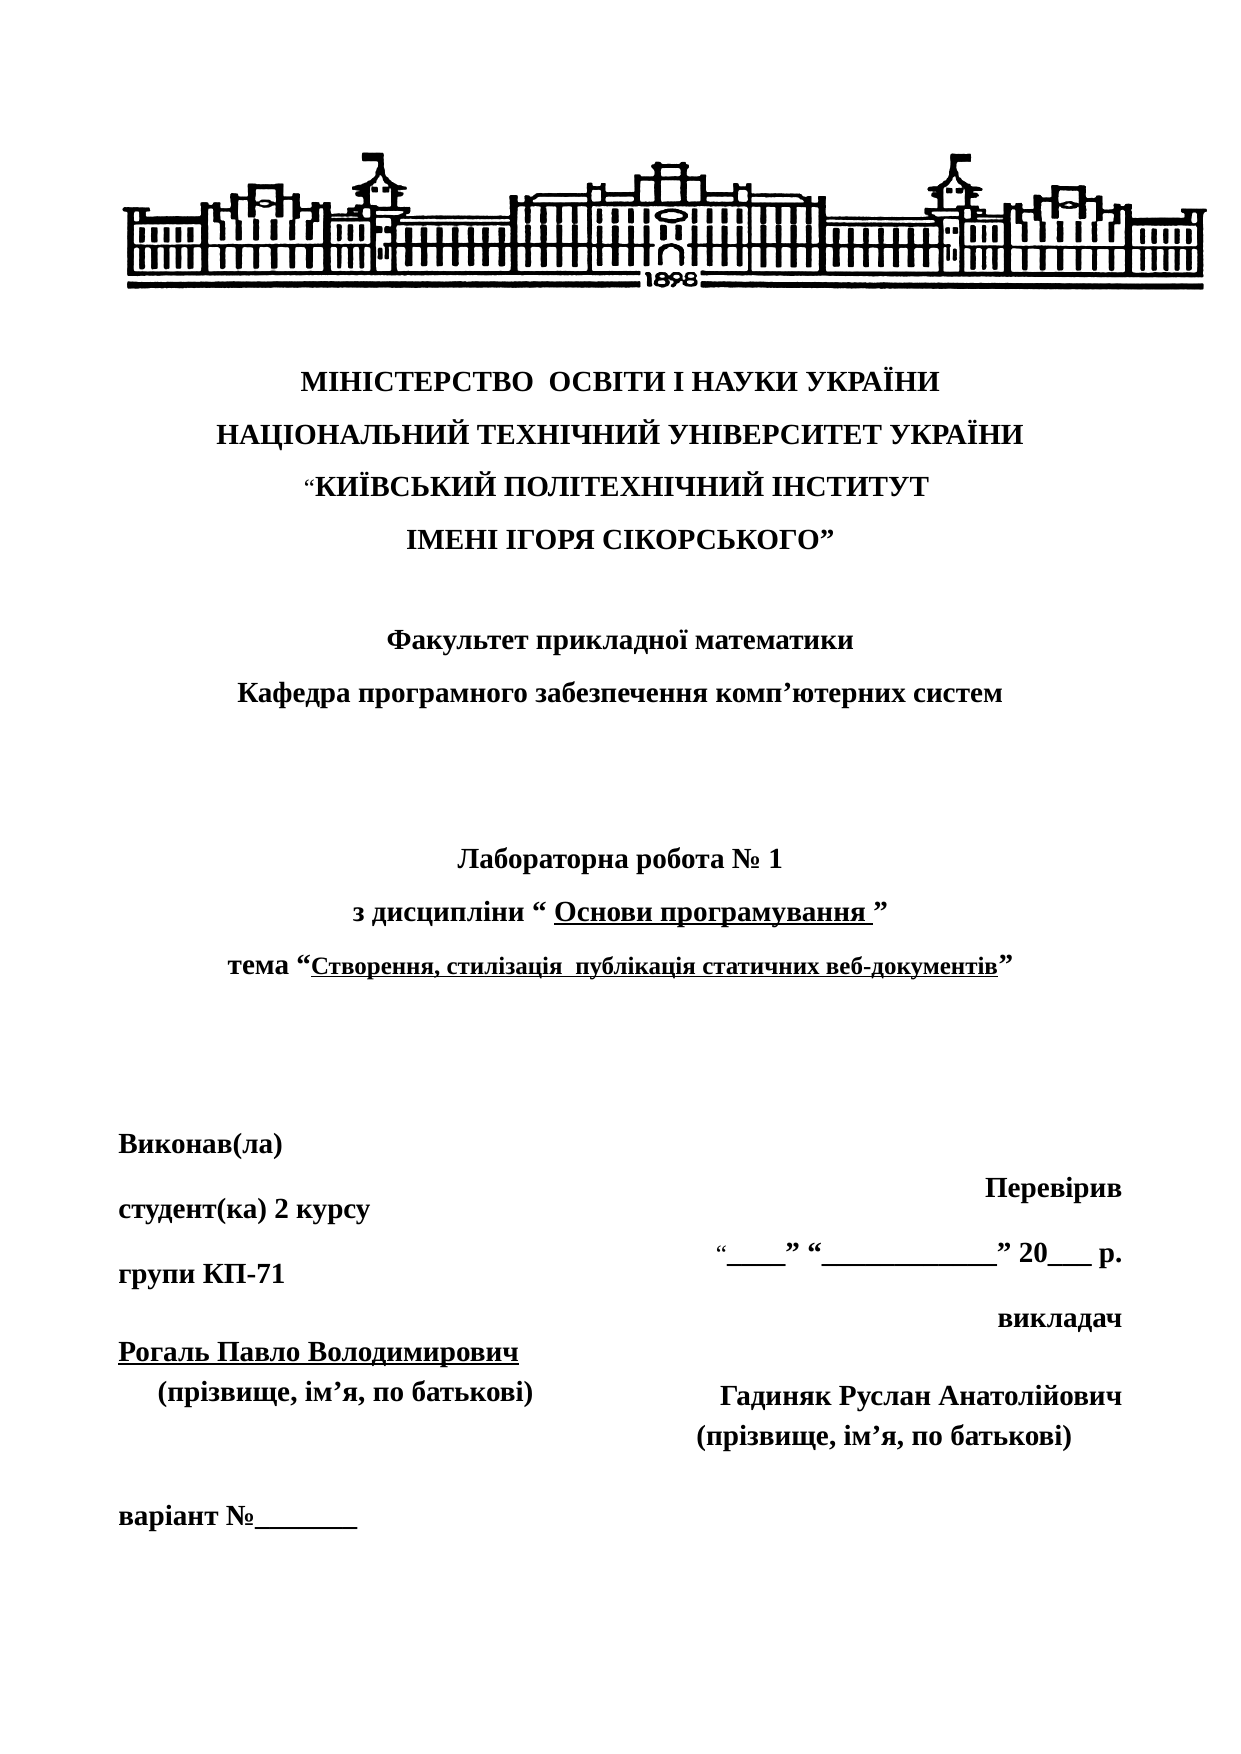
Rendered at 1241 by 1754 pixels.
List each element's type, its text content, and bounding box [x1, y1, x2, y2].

text МIНIСТЕРСТВО ОСВIТИ І НАУКИ УКРАЇНИ [118, 364, 1122, 398]
table_header Перевірив “____” “____________” 20___ р. викладач Гадиняк Руслан Анатолійович (прізвище, ім’я, по батькові) [655, 1113, 1122, 1544]
table_header [573, 1113, 654, 1544]
text ІМЕНІ ІГОРЯ СІКОРСЬКОГО” [118, 522, 1122, 556]
table_header Виконав(ла) студент(ка) 2 курсу групи КП-71 Рогаль Павло Володимирович (прізвище, ім’я, по батькові) варіант №_______ [118, 1113, 573, 1544]
text з дисципліни “ Основи програмування ” [118, 894, 1122, 928]
text “КИЇВСЬКИЙ ПОЛІТЕХНІЧНИЙ ІНСТИТУТ [118, 469, 1122, 503]
text тема “Створення, стилізація публікація статичних веб-документів” [118, 947, 1122, 981]
text Факультет прикладної математики [118, 622, 1122, 656]
text НАЦІОНАЛЬНИЙ ТЕХНІЧНИЙ УНІВЕРСИТЕТ УКРАЇНИ [118, 417, 1122, 450]
text Лабораторна робота № 1 [118, 842, 1122, 875]
text Кафедра програмного забезпечення комп’ютерних систем [118, 675, 1122, 709]
picture [118, 146, 1208, 293]
